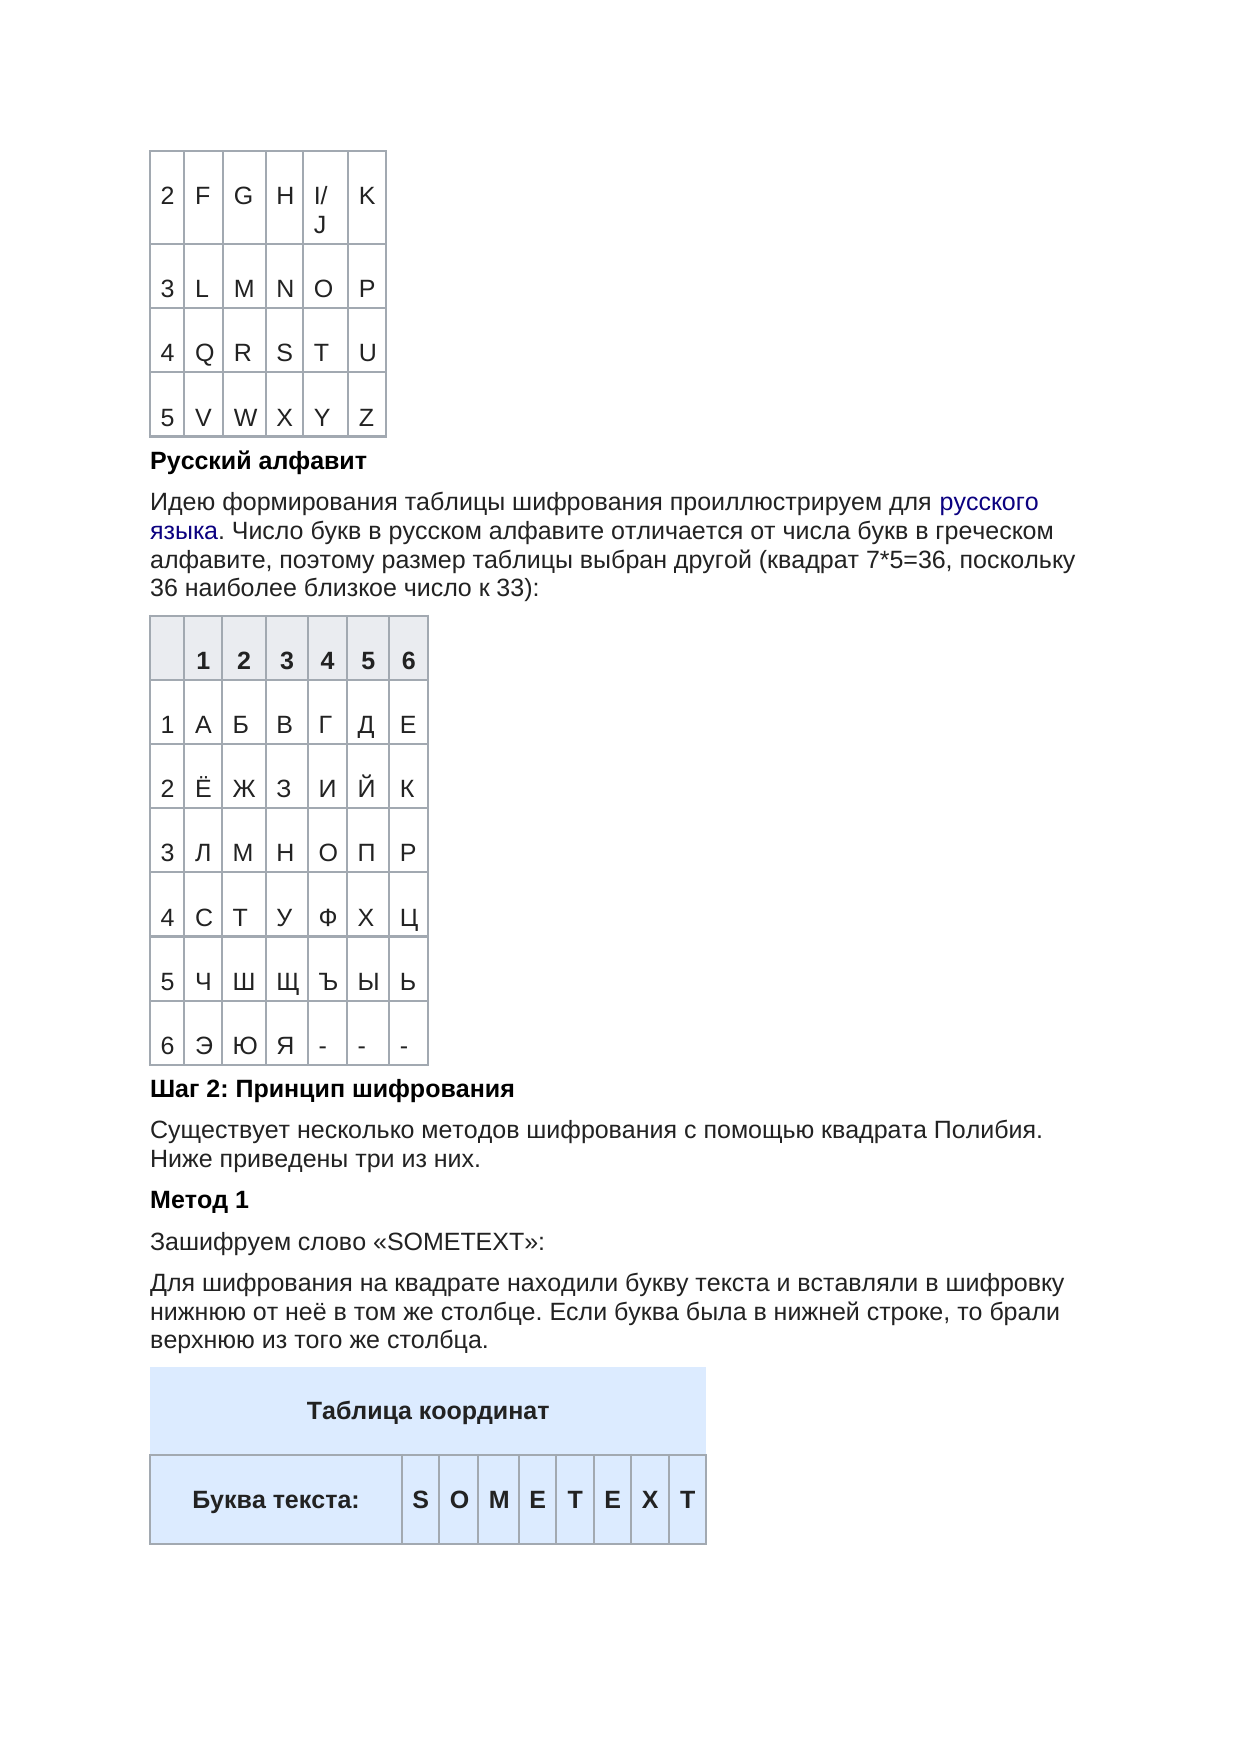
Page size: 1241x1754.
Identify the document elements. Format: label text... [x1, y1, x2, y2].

table_cell Ж [223, 745, 265, 807]
table_header 2 [223, 617, 265, 679]
table_cell V [185, 373, 222, 435]
table_cell С [185, 873, 221, 935]
table_cell Q [185, 309, 222, 371]
table_cell 4 [151, 309, 183, 371]
table_cell О [309, 809, 346, 871]
table_cell T [557, 1456, 593, 1543]
table_cell 2 [151, 745, 183, 807]
table_cell З [267, 745, 307, 807]
text Русский алфавит [150, 446, 1090, 474]
text Метод 1 [150, 1185, 1090, 1214]
table_cell Б [223, 681, 265, 743]
table_cell Ы [348, 938, 388, 999]
table_cell 6 [151, 1002, 183, 1064]
table_cell М [223, 809, 265, 871]
table_cell Z [349, 373, 385, 435]
table_cell O [304, 245, 347, 307]
table_cell Ъ [309, 938, 346, 999]
table_cell Г [309, 681, 346, 743]
table_cell Ф [309, 873, 346, 935]
table_cell Щ [267, 938, 307, 999]
table_cell Ю [223, 1002, 265, 1064]
table_header Таблица координат [150, 1367, 706, 1454]
text Идею формирования таблицы шифрования проиллюстрируем для русского языка. Число букв в русском алфавите отличается от числа букв в греческом алфавите, поэтому размер таблицы выбран другой (квадрат 7*5=36, поскольку 36 наиболее близкое число к 33): [150, 487, 1090, 602]
table_cell E [520, 1456, 555, 1543]
text Зашифруем слово «SOMETEXT»: [150, 1227, 1090, 1255]
table_cell В [267, 681, 307, 743]
text Для шифрования на квадрате находили букву текста и вставляли в шифровку нижнюю от неё в том же столбце. Если буква была в нижней строке, то брали верхнюю из того же столбца. [150, 1268, 1090, 1354]
table_cell 1 [151, 681, 183, 743]
table_cell Д [348, 681, 388, 743]
table_cell K [349, 152, 385, 243]
table_cell 3 [151, 809, 183, 871]
table_cell К [390, 745, 427, 807]
table_cell H [267, 152, 302, 243]
table_cell Y [304, 373, 347, 435]
table_header 1 [185, 617, 221, 679]
table_cell Й [348, 745, 388, 807]
table_cell X [267, 373, 302, 435]
table_cell I/J [304, 152, 347, 243]
table_cell F [185, 152, 222, 243]
table_cell Ч [185, 938, 221, 999]
table_cell И [309, 745, 346, 807]
text Шаг 2: Принцип шифрования [150, 1074, 1090, 1103]
table_cell 5 [151, 938, 183, 999]
table_cell R [224, 309, 265, 371]
table_cell Ц [390, 873, 427, 935]
table_cell T [670, 1456, 705, 1543]
table_cell 3 [151, 245, 183, 307]
table_cell Х [348, 873, 388, 935]
table_cell Л [185, 809, 221, 871]
table_header [151, 617, 183, 679]
table_cell Ё [185, 745, 221, 807]
table_cell M [224, 245, 265, 307]
table_cell У [267, 873, 307, 935]
table_header 5 [348, 617, 388, 679]
table_cell - [309, 1002, 346, 1064]
table_cell 5 [151, 373, 183, 435]
table_cell Р [390, 809, 427, 871]
table_cell E [595, 1456, 630, 1543]
table_cell O [440, 1456, 477, 1543]
table_cell Я [267, 1002, 307, 1064]
table_cell А [185, 681, 221, 743]
table_cell S [267, 309, 302, 371]
table_header 3 [267, 617, 307, 679]
table_header 4 [309, 617, 346, 679]
table_cell L [185, 245, 222, 307]
table_cell Т [223, 873, 265, 935]
table_cell U [349, 309, 385, 371]
table_header 6 [390, 617, 427, 679]
table_cell Ь [390, 938, 427, 999]
table_cell Н [267, 809, 307, 871]
table_cell G [224, 152, 265, 243]
text Существует несколько методов шифрования с помощью квадрата Полибия. Ниже приведены три из них. [150, 1115, 1090, 1173]
table_cell W [224, 373, 265, 435]
table_cell - [348, 1002, 388, 1064]
table_cell X [632, 1456, 668, 1543]
table_cell N [267, 245, 302, 307]
table_cell P [349, 245, 385, 307]
table_cell П [348, 809, 388, 871]
table_cell - [390, 1002, 427, 1064]
table_cell Ш [223, 938, 265, 999]
table_cell Е [390, 681, 427, 743]
table_cell Э [185, 1002, 221, 1064]
table_cell M [479, 1456, 518, 1543]
table_cell T [304, 309, 347, 371]
table_cell 4 [151, 873, 183, 935]
table_cell Буква текста: [151, 1456, 401, 1543]
table_cell 2 [151, 152, 183, 243]
table_cell S [403, 1456, 438, 1543]
